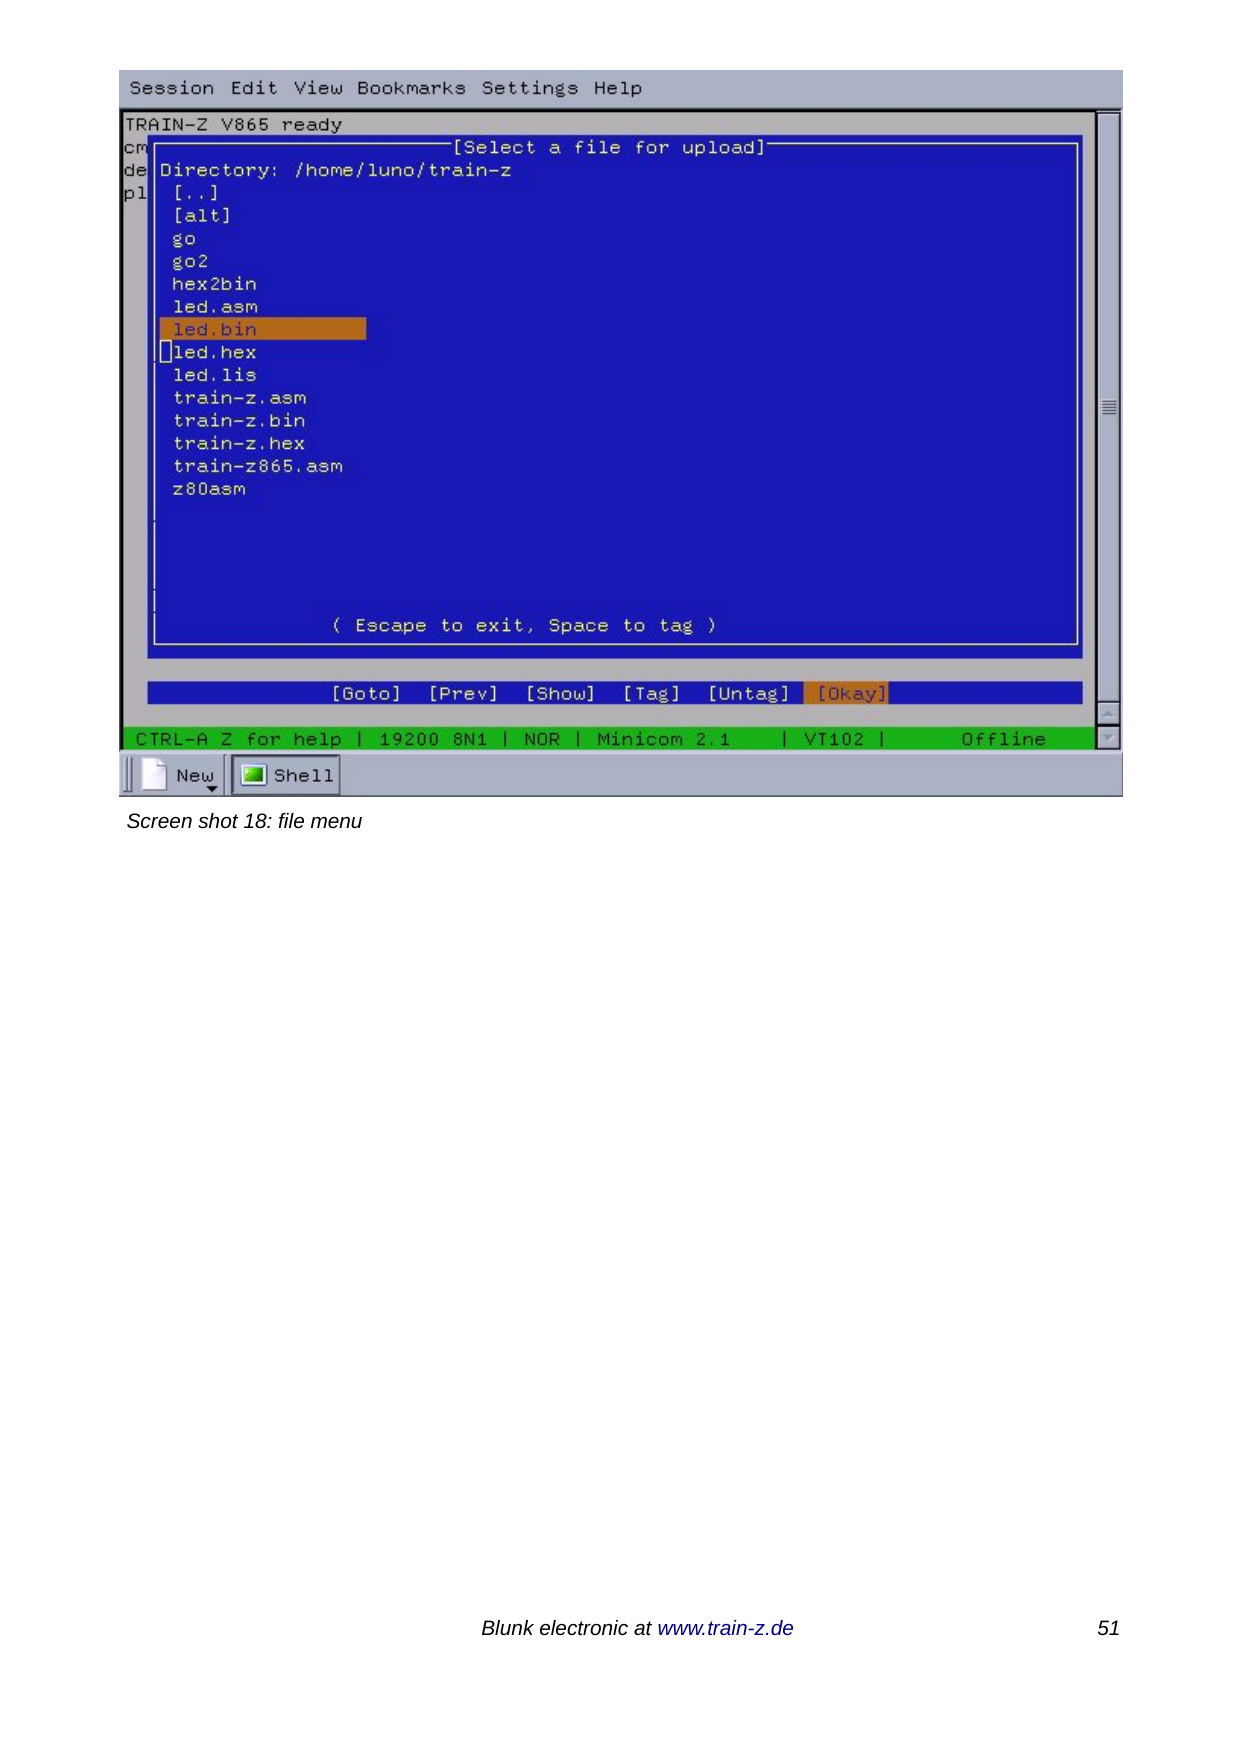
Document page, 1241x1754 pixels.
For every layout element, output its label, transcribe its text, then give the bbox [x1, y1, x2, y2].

picture [119, 70, 1123, 797]
text Screen shot 18: file menu [126, 127, 1131, 833]
